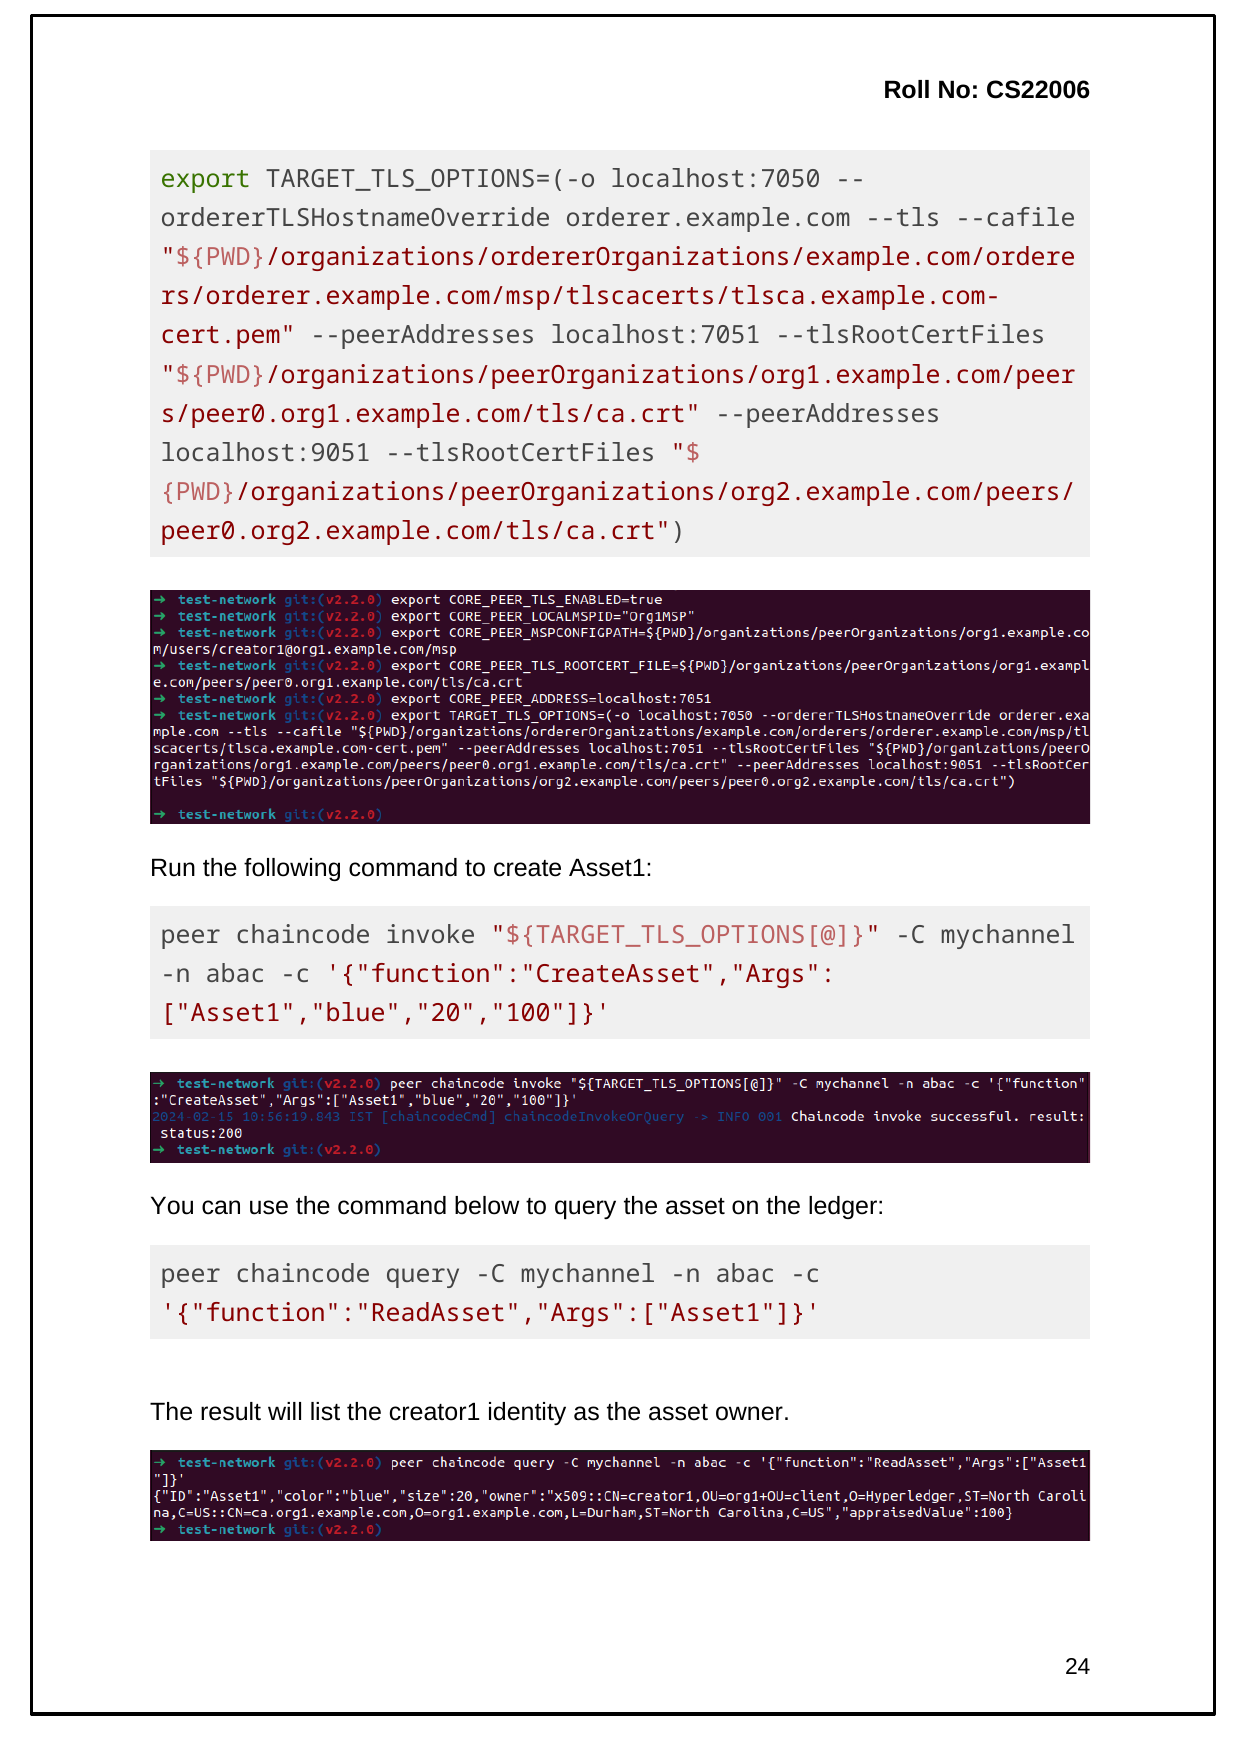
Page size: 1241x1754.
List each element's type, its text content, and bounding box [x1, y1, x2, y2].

picture [150, 1072, 1091, 1163]
text The result will list the creator1 identity as the asset owner. [150, 1397, 1090, 1426]
table_header export TARGET_TLS_OPTIONS=(-o localhost:7050 --ordererTLSHostnameOverride orderer.example.com --tls --cafile "${PWD}/organizations/ordererOrganizations/example.com/orderers/orderer.example.com/msp/tlscacerts/tlsca.example.com-cert.pem" --peerAddresses localhost:7051 --tlsRootCertFiles "${PWD}/organizations/peerOrganizations/org1.example.com/peers/peer0.org1.example.com/tls/ca.crt" --peerAddresses localhost:9051 --tlsRootCertFiles "${PWD}/organizations/peerOrganizations/org2.example.com/peers/peer0.org2.example.com/tls/ca.crt") [150, 150, 1090, 557]
text You can use the command below to query the asset on the ledger: [150, 1191, 1090, 1220]
table_header peer chaincode invoke "${TARGET_TLS_OPTIONS[@]}" -C mychannel -n abac -c '{"function":"CreateAsset","Args":["Asset1","blue","20","100"]}' [150, 906, 1090, 1039]
text Run the following command to create Asset1: [150, 853, 1090, 881]
picture [150, 1450, 1091, 1541]
table_header peer chaincode query -C mychannel -n abac -c '{"function":"ReadAsset","Args":["Asset1"]}' [150, 1245, 1090, 1339]
picture [150, 590, 1091, 824]
